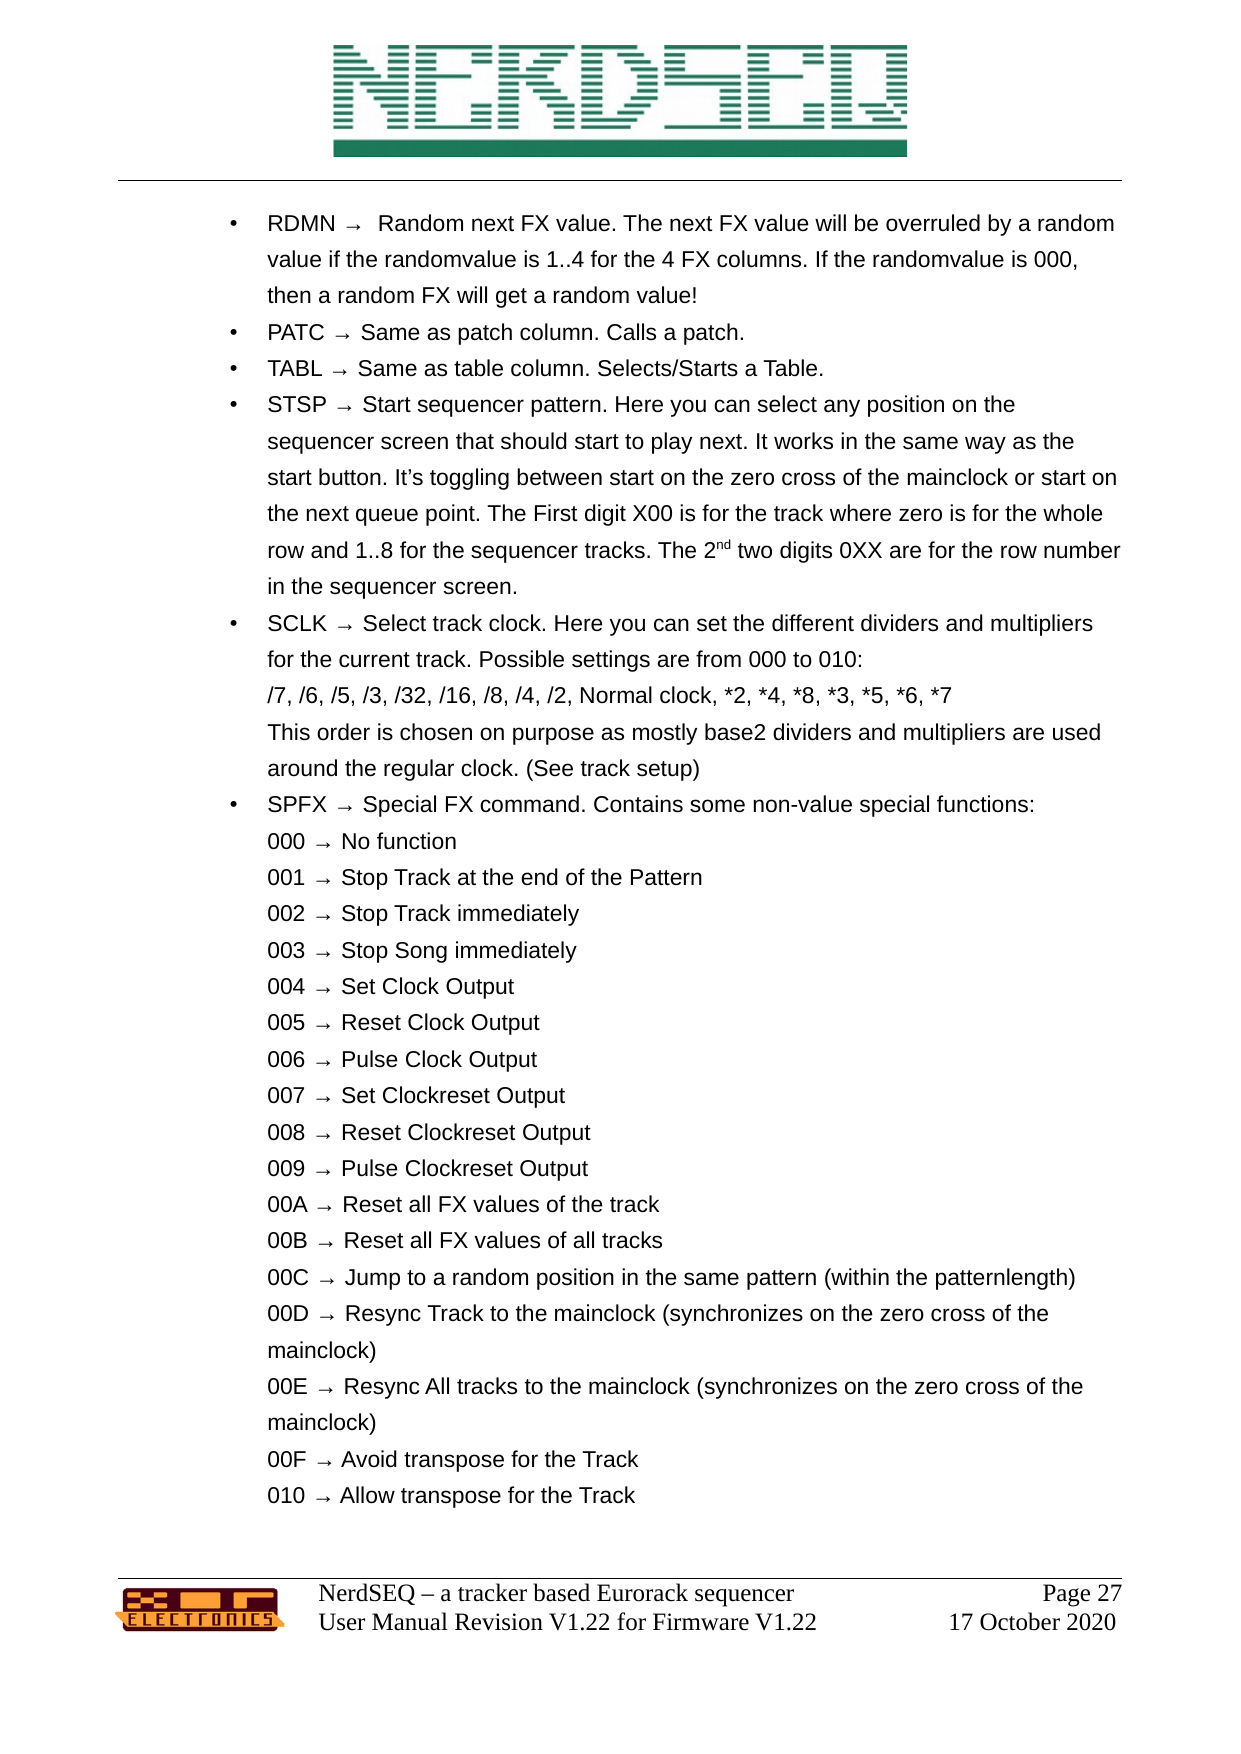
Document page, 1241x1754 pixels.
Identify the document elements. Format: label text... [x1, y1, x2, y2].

list 004 → Set Clock Output [229, 973, 1122, 999]
list TABL → Same as table column. Selects/Starts a Table. [229, 355, 1122, 381]
list STSP → Start sequencer pattern. Here you can select any position on the sequencer screen that should start to play next. It works in the same way as the start button. It’s toggling between start on the zero cross of the mainclock or start on the next queue point. The First digit X00 is for the track where zero is for the whole row and 1..8 for the sequencer tracks. The 2nd two digits 0XX are for the row number in the sequencer screen. [229, 391, 1122, 599]
picture [333, 45, 908, 157]
list 00F → Avoid transpose for the Track [229, 1446, 1122, 1472]
list 005 → Reset Clock Output [229, 1009, 1122, 1036]
list 00D → Resync Track to the mainclock (synchronizes on the zero cross of the mainclock) [229, 1300, 1122, 1363]
picture [115, 1584, 285, 1634]
list 006 → Pulse Clock Output [229, 1046, 1122, 1072]
list /7, /6, /5, /3, /32, /16, /8, /4, /2, Normal clock, *2, *4, *8, *3, *5, *6, *7 This order is chosen on purpose as mostly base2 dividers and multipliers are used around the regular clock. (See track setup) [229, 682, 1122, 781]
list PATC → Same as patch column. Calls a patch. [229, 319, 1122, 345]
list 00C → Jump to a random position in the same pattern (within the patternlength) [229, 1264, 1122, 1290]
list 009 → Pulse Clockreset Output [229, 1155, 1122, 1181]
list 002 → Stop Track immediately [229, 900, 1122, 927]
list 00B → Reset all FX values of all tracks [229, 1227, 1122, 1254]
list 007 → Set Clockreset Output [229, 1082, 1122, 1108]
list 010 → Allow transpose for the Track [229, 1482, 1122, 1508]
list 003 → Stop Song immediately [229, 937, 1122, 963]
list SCLK → Select track clock. Here you can set the different dividers and multipliers for the current track. Possible settings are from 000 to 010: [229, 609, 1122, 672]
list 000 → No function [229, 828, 1122, 854]
list 008 → Reset Clockreset Output [229, 1118, 1122, 1145]
list RDMN → Random next FX value. The next FX value will be overruled by a random value if the randomvalue is 1..4 for the 4 FX columns. If the randomvalue is 000, then a random FX will get a random value! [229, 209, 1122, 309]
list 00A → Reset all FX values of the track [229, 1191, 1122, 1217]
list 001 → Stop Track at the end of the Pattern [229, 864, 1122, 890]
list 00E → Resync All tracks to the mainclock (synchronizes on the zero cross of the mainclock) [229, 1373, 1122, 1436]
list SPFX → Special FX command. Contains some non-value special functions: [229, 791, 1122, 818]
